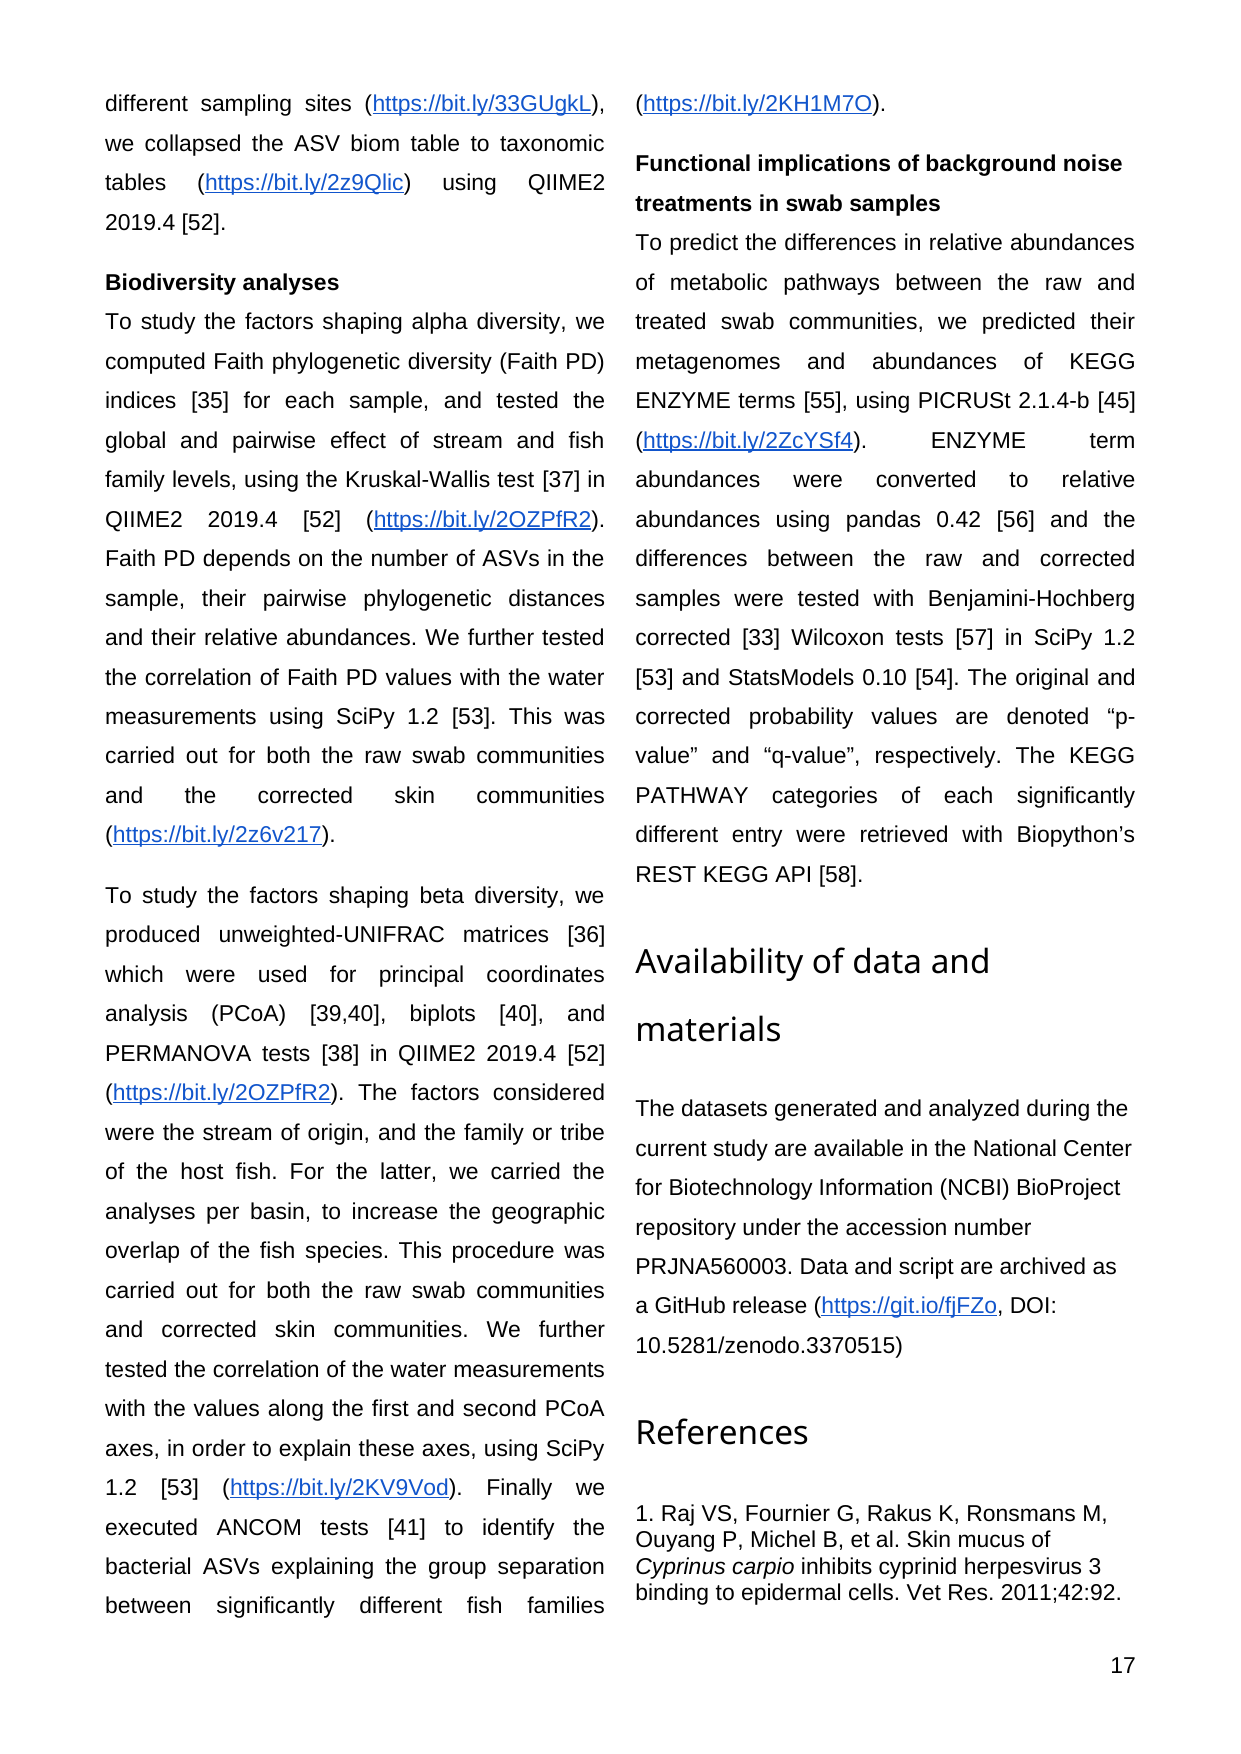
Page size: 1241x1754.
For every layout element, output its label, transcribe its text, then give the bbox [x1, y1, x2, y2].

text (https://bit.ly/2KH1M7O). [635, 90, 1136, 116]
text The datasets generated and analyzed during the current study are available in the National Center for Biotechnology Information (NCBI) BioProject repository under the accession number PRJNA560003. Data and script are archived as a GitHub release (https://git.io/fjFZo, DOI: 10.5281/zenodo.3370515) [635, 1095, 1136, 1358]
text different sampling sites (https://bit.ly/33GUgkL), we collapsed the ASV biom table to taxonomic tables (https://bit.ly/2z9Qlic) using QIIME2 2019.4 [52]. [105, 90, 605, 235]
text Biodiversity analyses [105, 269, 605, 295]
text To study the factors shaping beta diversity, we produced unweighted-UNIFRAC matrices [36] which were used for principal coordinates analysis (PCoA) [39,40], biplots [40], and PERMANOVA tests [38] in QIIME2 2019.4 [52] (https://bit.ly/2OZPfR2). The factors considered were the stream of origin, and the family or tribe of the host fish. For the latter, we carried the analyses per basin, to increase the geographic overlap of the fish species. This procedure was carried out for both the raw swab communities and corrected skin communities. We further tested the correlation of the water measurements with the values along the first and second PCoA axes, in order to explain these axes, using SciPy 1.2 [53] (https://bit.ly/2KV9Vod). Finally we executed ANCOM tests [41] to identify the bacterial ASVs explaining the group separation between significantly different fish families [105, 882, 605, 1619]
text To predict the differences in relative abundances of metabolic pathways between the raw and treated swab communities, we predicted their metagenomes and abundances of KEGG ENZYME terms [55], using PICRUSt 2.1.4-b [45] (https://bit.ly/2ZcYSf4). ENZYME term abundances were converted to relative abundances using pandas 0.42 [56] and the differences between the raw and corrected samples were tested with Benjamini-Hochberg corrected [33] Wilcoxon tests [57] in SciPy 1.2 [53] and StatsModels 0.10 [54]. The original and corrected probability values are denoted “p-value” and “q-value”, respectively. The KEGG PATHWAY categories of each significantly different entry were retrieved with Biopython’s REST KEGG API [58]. [635, 229, 1136, 887]
text Functional implications of background noise treatments in swab samples [635, 150, 1136, 216]
text To study the factors shaping alpha diversity, we computed Faith phylogenetic diversity (Faith PD) indices [35] for each sample, and tested the global and pairwise effect of stream and fish family levels, using the Kruskal-Wallis test [37] in QIIME2 2019.4 [52] (https://bit.ly/2OZPfR2). Faith PD depends on the number of ASVs in the sample, their pairwise phylogenetic distances and their relative abundances. We further tested the correlation of Faith PD values with the water measurements using SciPy 1.2 [53]. This was carried out for both the raw swab communities and the corrected skin communities (https://bit.ly/2z6v217). [105, 308, 605, 848]
subtitle References [635, 1409, 1136, 1454]
text 1. Raj VS, Fournier G, Rakus K, Ronsmans M, Ouyang P, Michel B, et al. Skin mucus of Cyprinus carpio inhibits cyprinid herpesvirus 3 binding to epidermal cells. Vet Res. 2011;42:92. [635, 1500, 1136, 1605]
subtitle Availability of data and materials [635, 938, 1136, 1051]
